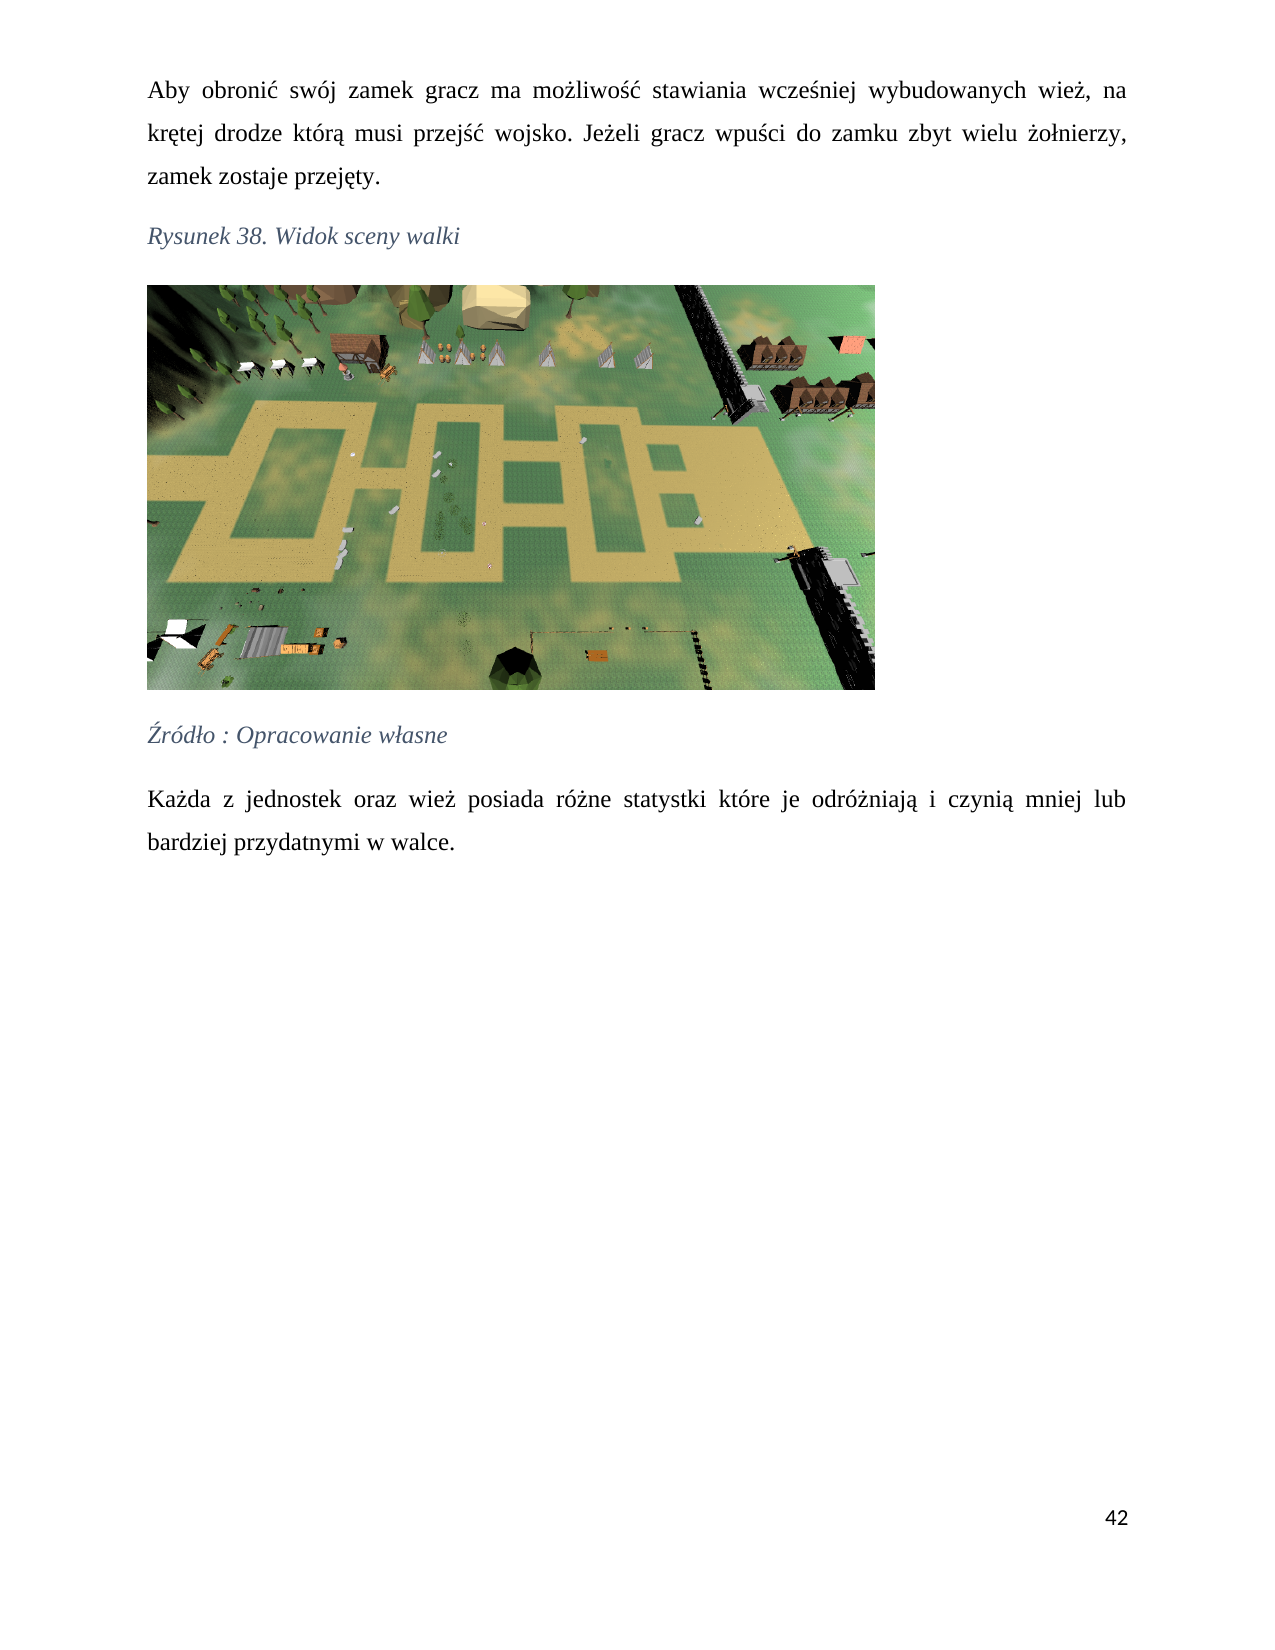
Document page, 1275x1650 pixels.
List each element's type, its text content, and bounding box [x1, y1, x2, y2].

text Źródło : Opracowanie własne [147, 720, 1128, 749]
text Rysunek 38. Widok sceny walki [147, 221, 1128, 250]
text Każda z jednostek oraz wież posiada różne statystki które je odróżniają i czynią mniej lub bardziej przydatnymi w walce. [147, 784, 1128, 856]
text Aby obronić swój zamek gracz ma możliwość stawiania wcześniej wybudowanych wież, na krętej drodze którą musi przejść wojsko. Jeżeli gracz wpuści do zamku zbyt wielu żołnierzy, zamek zostaje przejęty. [147, 75, 1128, 190]
